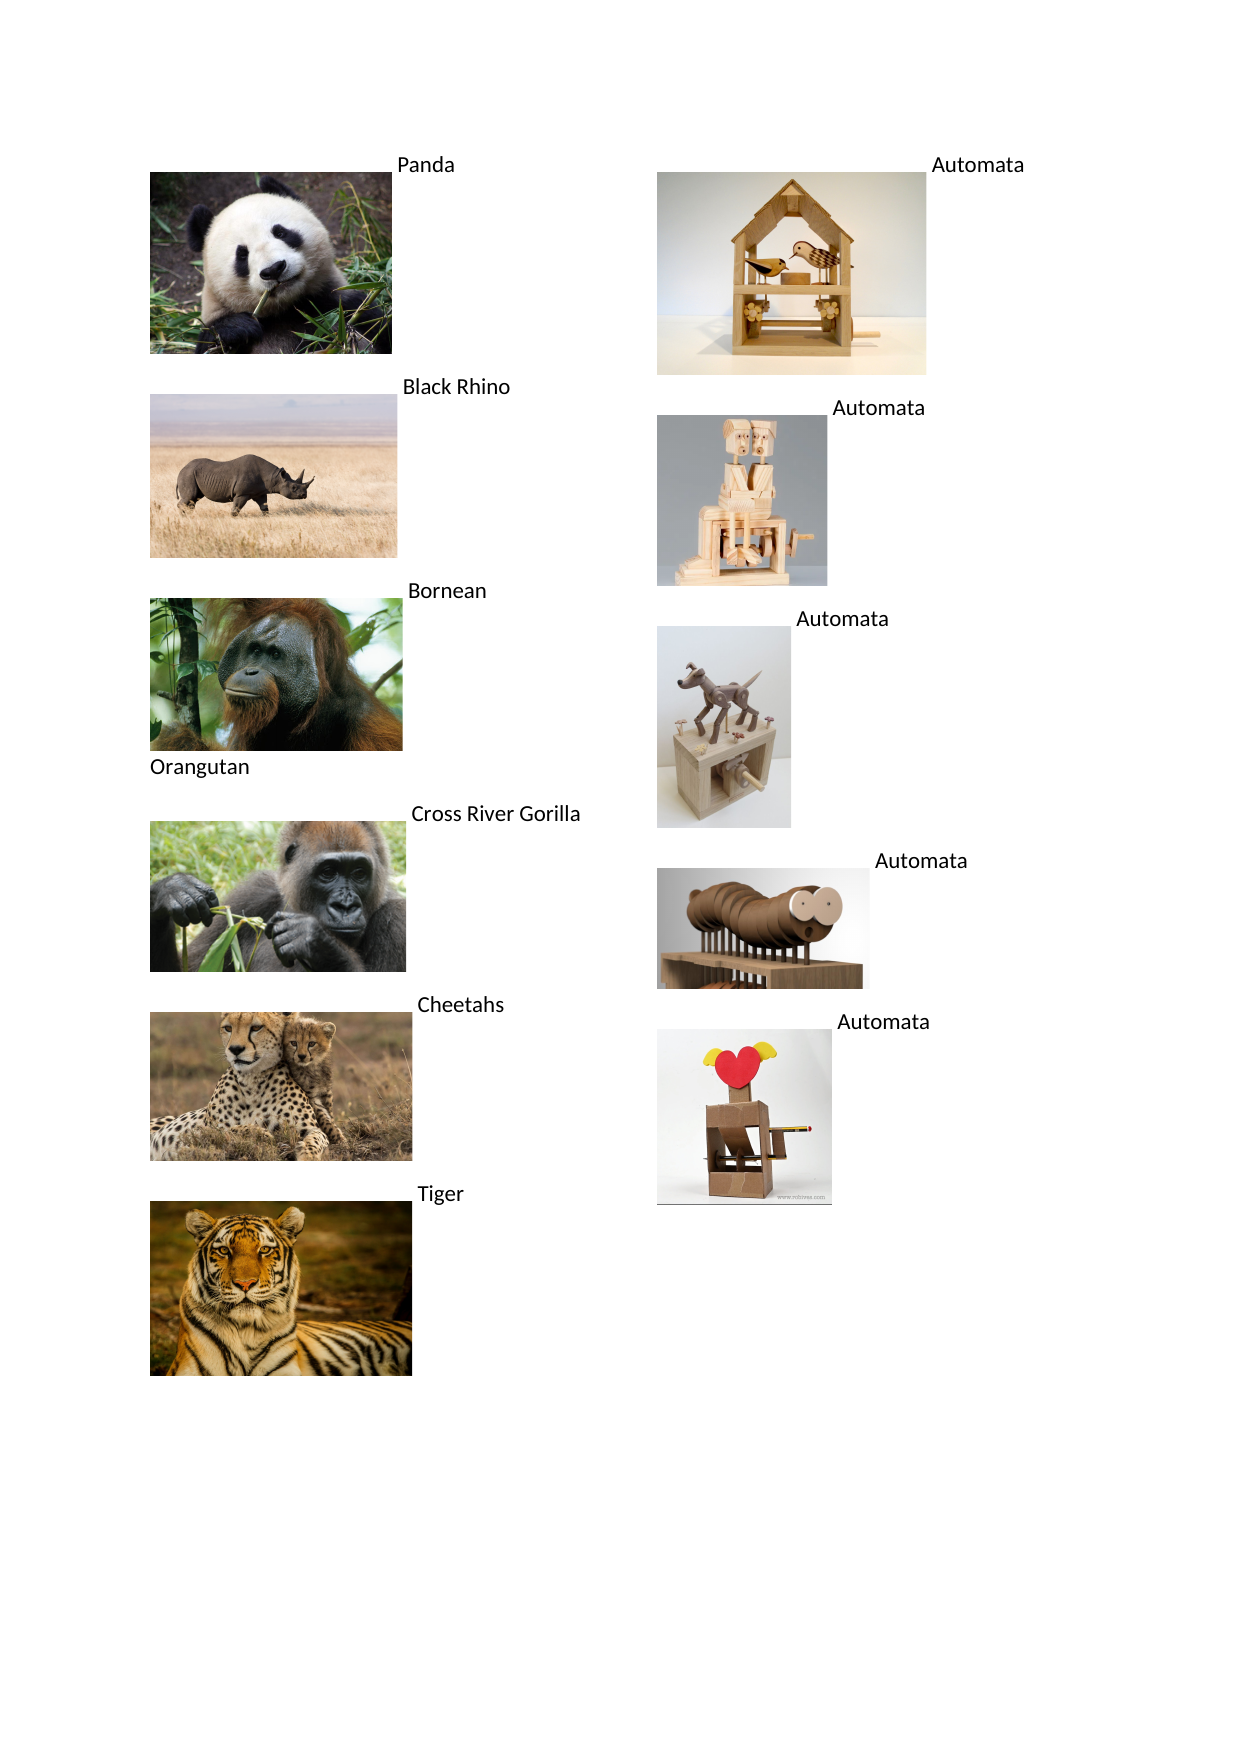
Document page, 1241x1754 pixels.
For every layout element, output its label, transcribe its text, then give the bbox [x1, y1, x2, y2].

text Black Rhino [150, 372, 583, 558]
text Automata [657, 604, 1090, 828]
text Tiger [150, 1179, 583, 1376]
text Automata [657, 150, 1090, 374]
text Bornean Orangutan [150, 577, 583, 780]
text Automata [657, 393, 1090, 586]
text Automata [657, 846, 1090, 988]
text Cheetahs [150, 990, 583, 1160]
text Automata [657, 1007, 1090, 1204]
text Panda [150, 150, 583, 354]
text Cross River Gorilla [150, 799, 583, 972]
